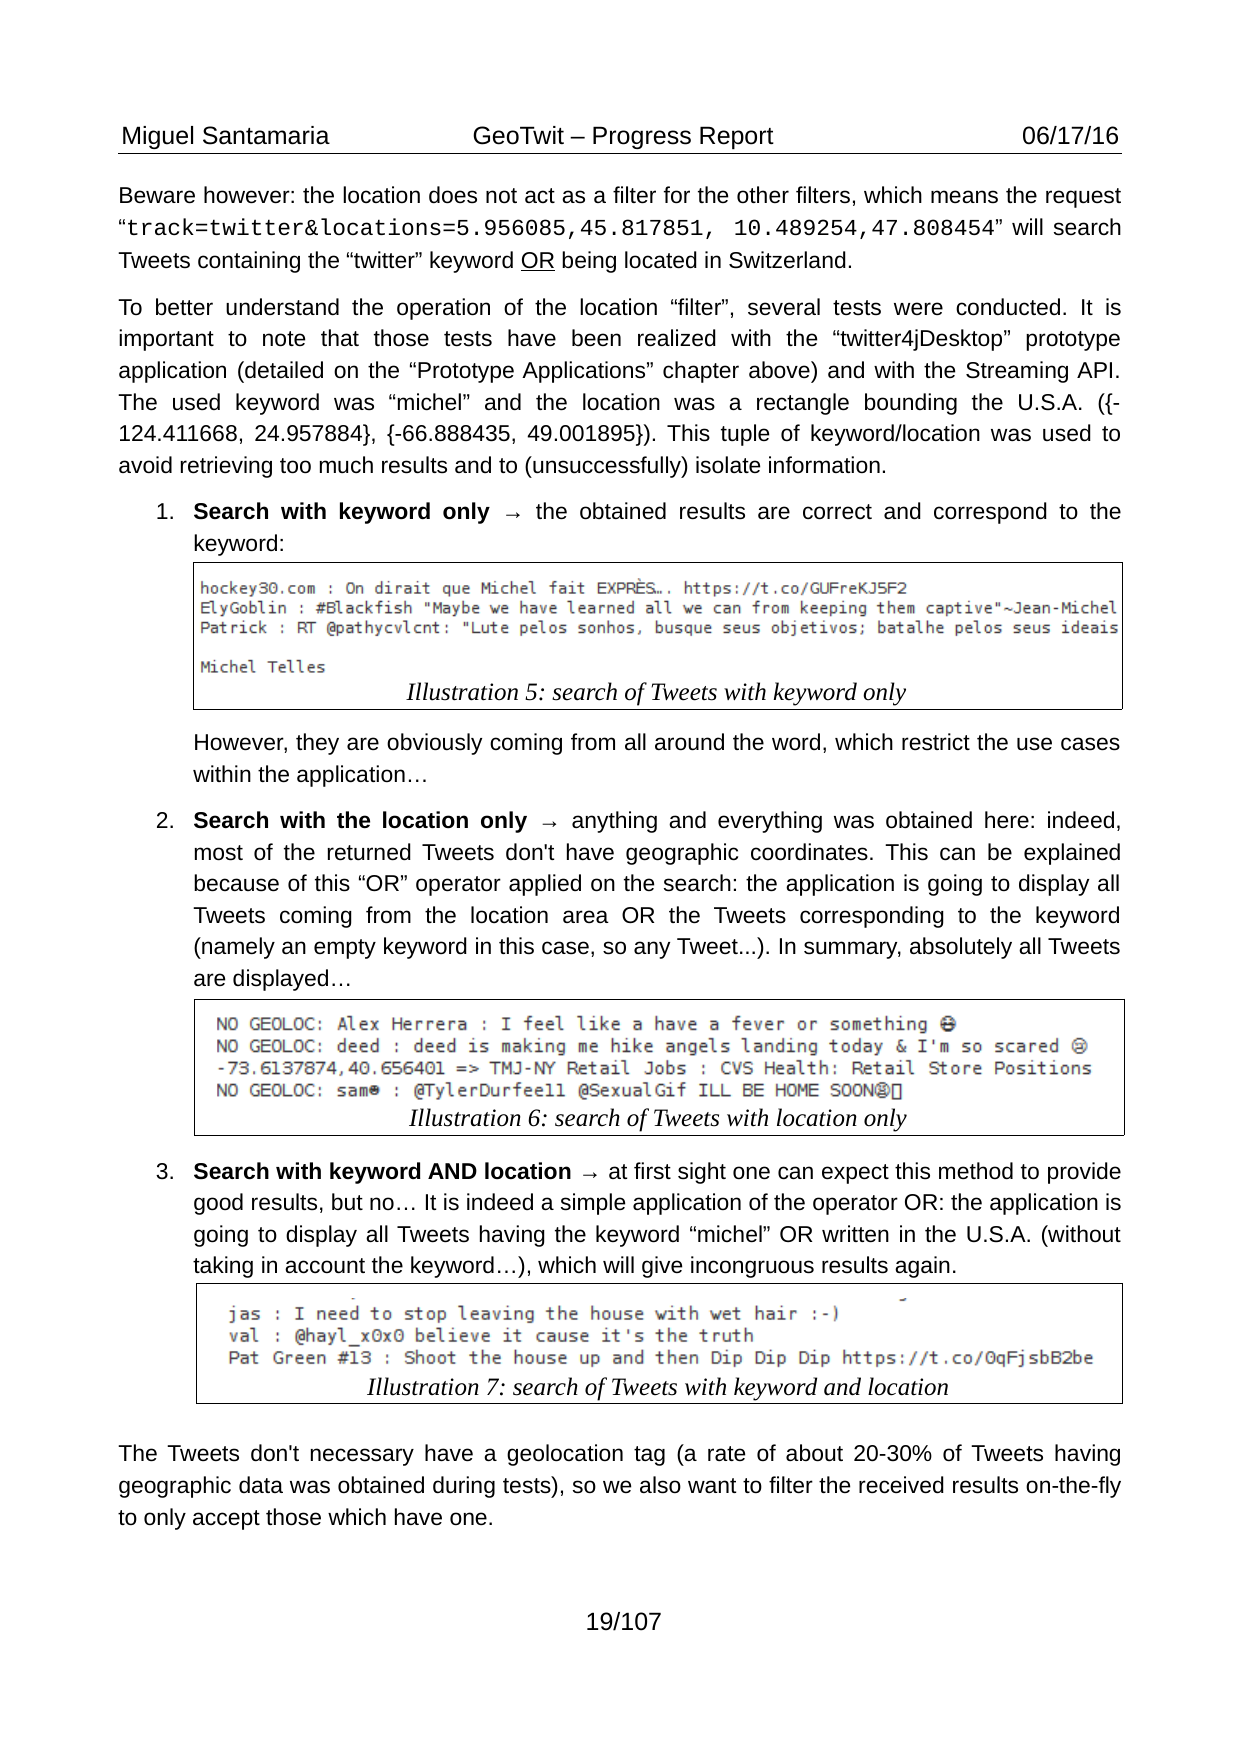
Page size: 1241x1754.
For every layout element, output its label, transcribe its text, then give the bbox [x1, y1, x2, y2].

list However, they are obviously coming from all around the word, which restrict the use cases within the application… [156, 576, 1122, 787]
text Beware however: the location does not act as a filter for the other filters, which means the request “track=twitter&locations=5.956085,45.817851, 10.489254,47.808454” will search Tweets containing the “twitter” keyword OR being located in Switzerland. [118, 182, 1122, 274]
list Illustration 6: search of Tweets with location only [197, 1014, 1121, 1132]
list Search with keyword AND location → at first sight one can expect this method to provide good results, but no… It is indeed a simple application of the operator OR: the application is going to display all Tweets having the keyword “michel” OR written in the U.S.A. (without taking in account the keyword…), which will give incongruous results again. [156, 996, 1124, 1279]
list Search with keyword only → the obtained results are correct and correspond to the keyword: [156, 498, 1122, 556]
text Illustration 7: search of Tweets with keyword and location [199, 1298, 1119, 1401]
list [194, 563, 1122, 709]
text To better understand the operation of the location “filter”, several tests were conducted. It is important to note that those tests have been realized with the “twitter4jDesktop” prototype application (detailed on the “Prototype Applications” chapter above) and with the Streaming API. The used keyword was “michel” and the location was a rectangle bounding the U.S.A. ({-124.411668, 24.957884}, {-66.888435, 49.001895}). This tuple of keyword/location was used to avoid retrieving too much results and to (unsuccessfully) isolate information. [118, 294, 1122, 478]
text The Tweets don't necessary have a geolocation tag (a rate of about 20-30% of Tweets having geographic data was obtained during tests), so we also want to filter the received results on-the-fly to only accept those which have one. [118, 1440, 1122, 1530]
picture [216, 1013, 1102, 1103]
list Illustration 5: search of Tweets with keyword only [196, 677, 1119, 706]
picture [217, 1298, 1102, 1372]
list Search with the location only → anything and everything was obtained here: indeed, most of the returned Tweets don't have geographic coordinates. This can be explained because of this “OR” operator applied on the search: the application is going to display all Tweets coming from the location area OR the Tweets corresponding to the keyword (namely an empty keyword in this case, so any Tweet...). In summary, absolutely all Tweets are displayed… [156, 807, 1122, 991]
picture [196, 577, 1119, 677]
